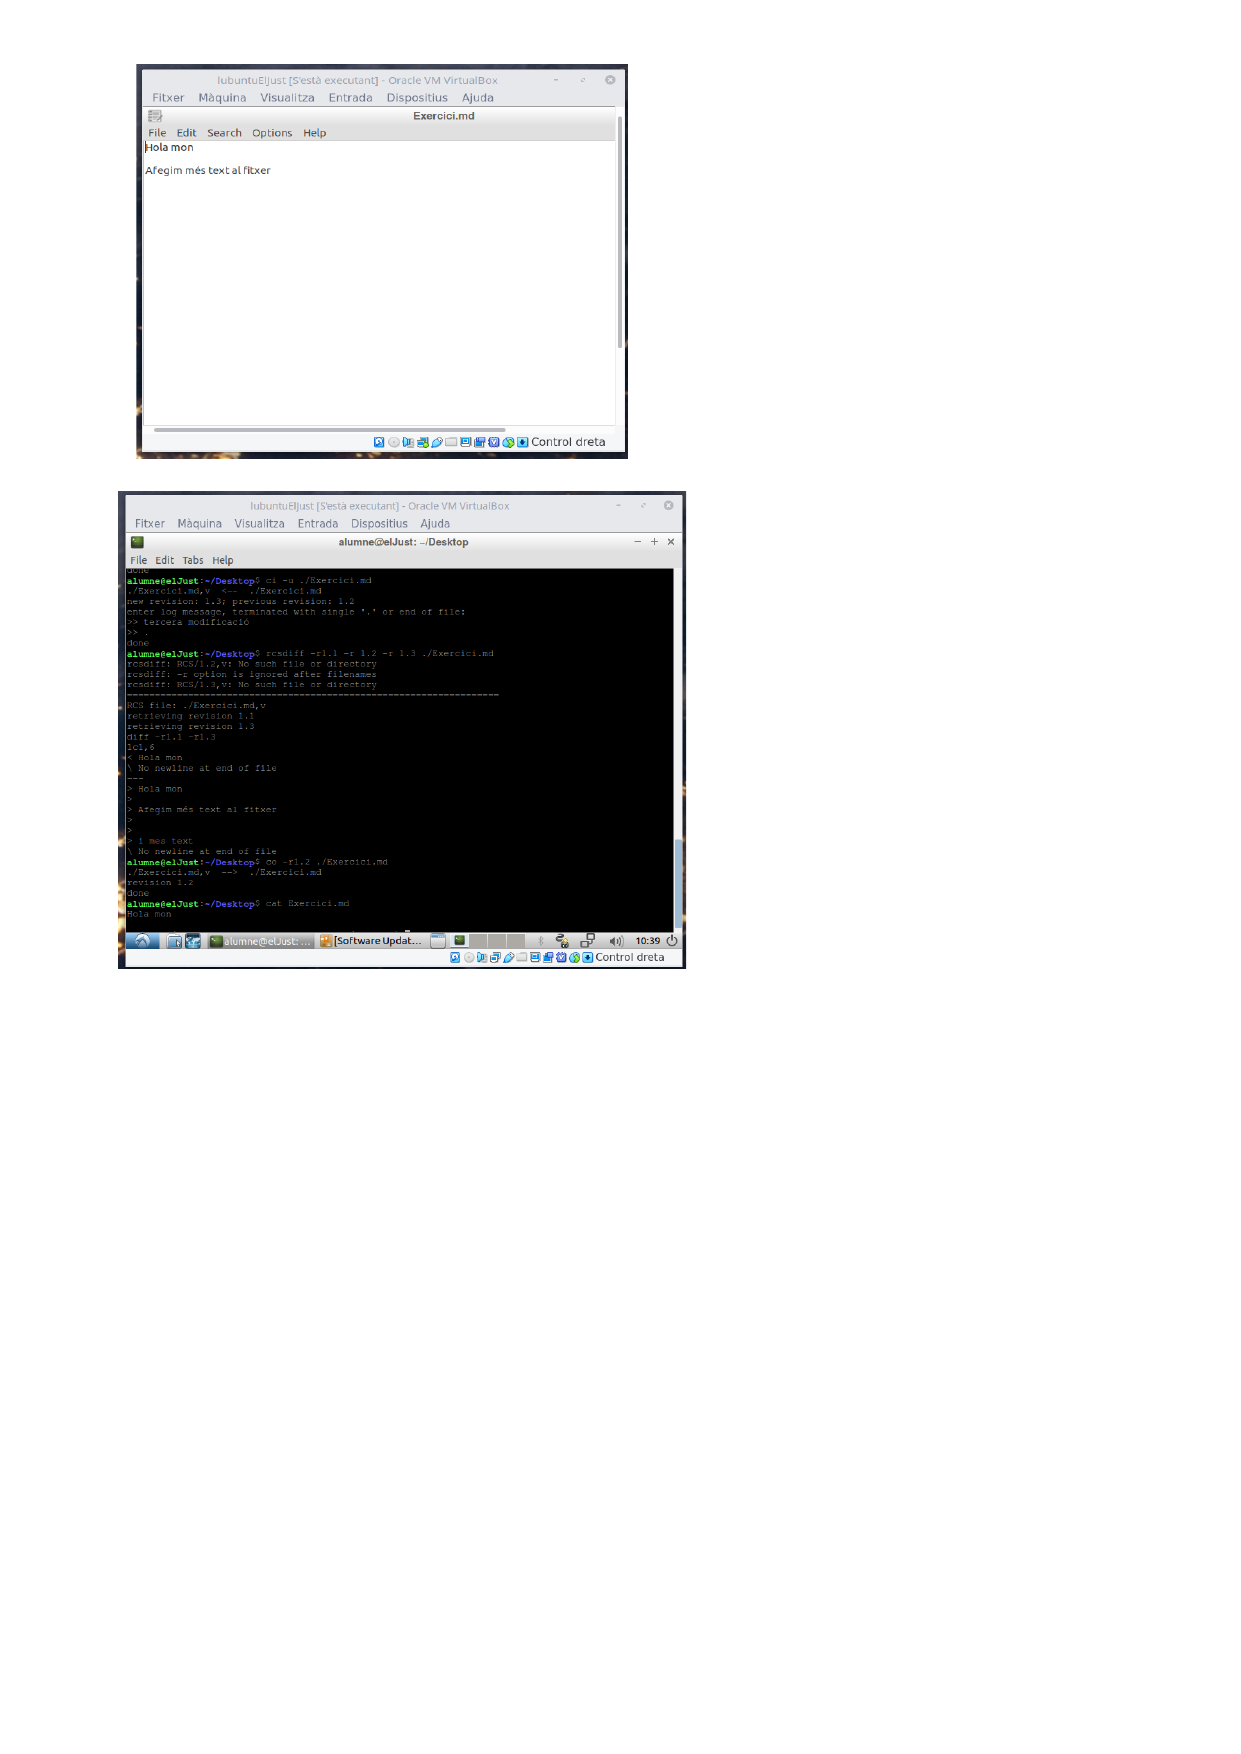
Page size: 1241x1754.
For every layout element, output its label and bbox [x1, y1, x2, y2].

picture [136, 64, 268, 191]
picture [118, 491, 288, 684]
